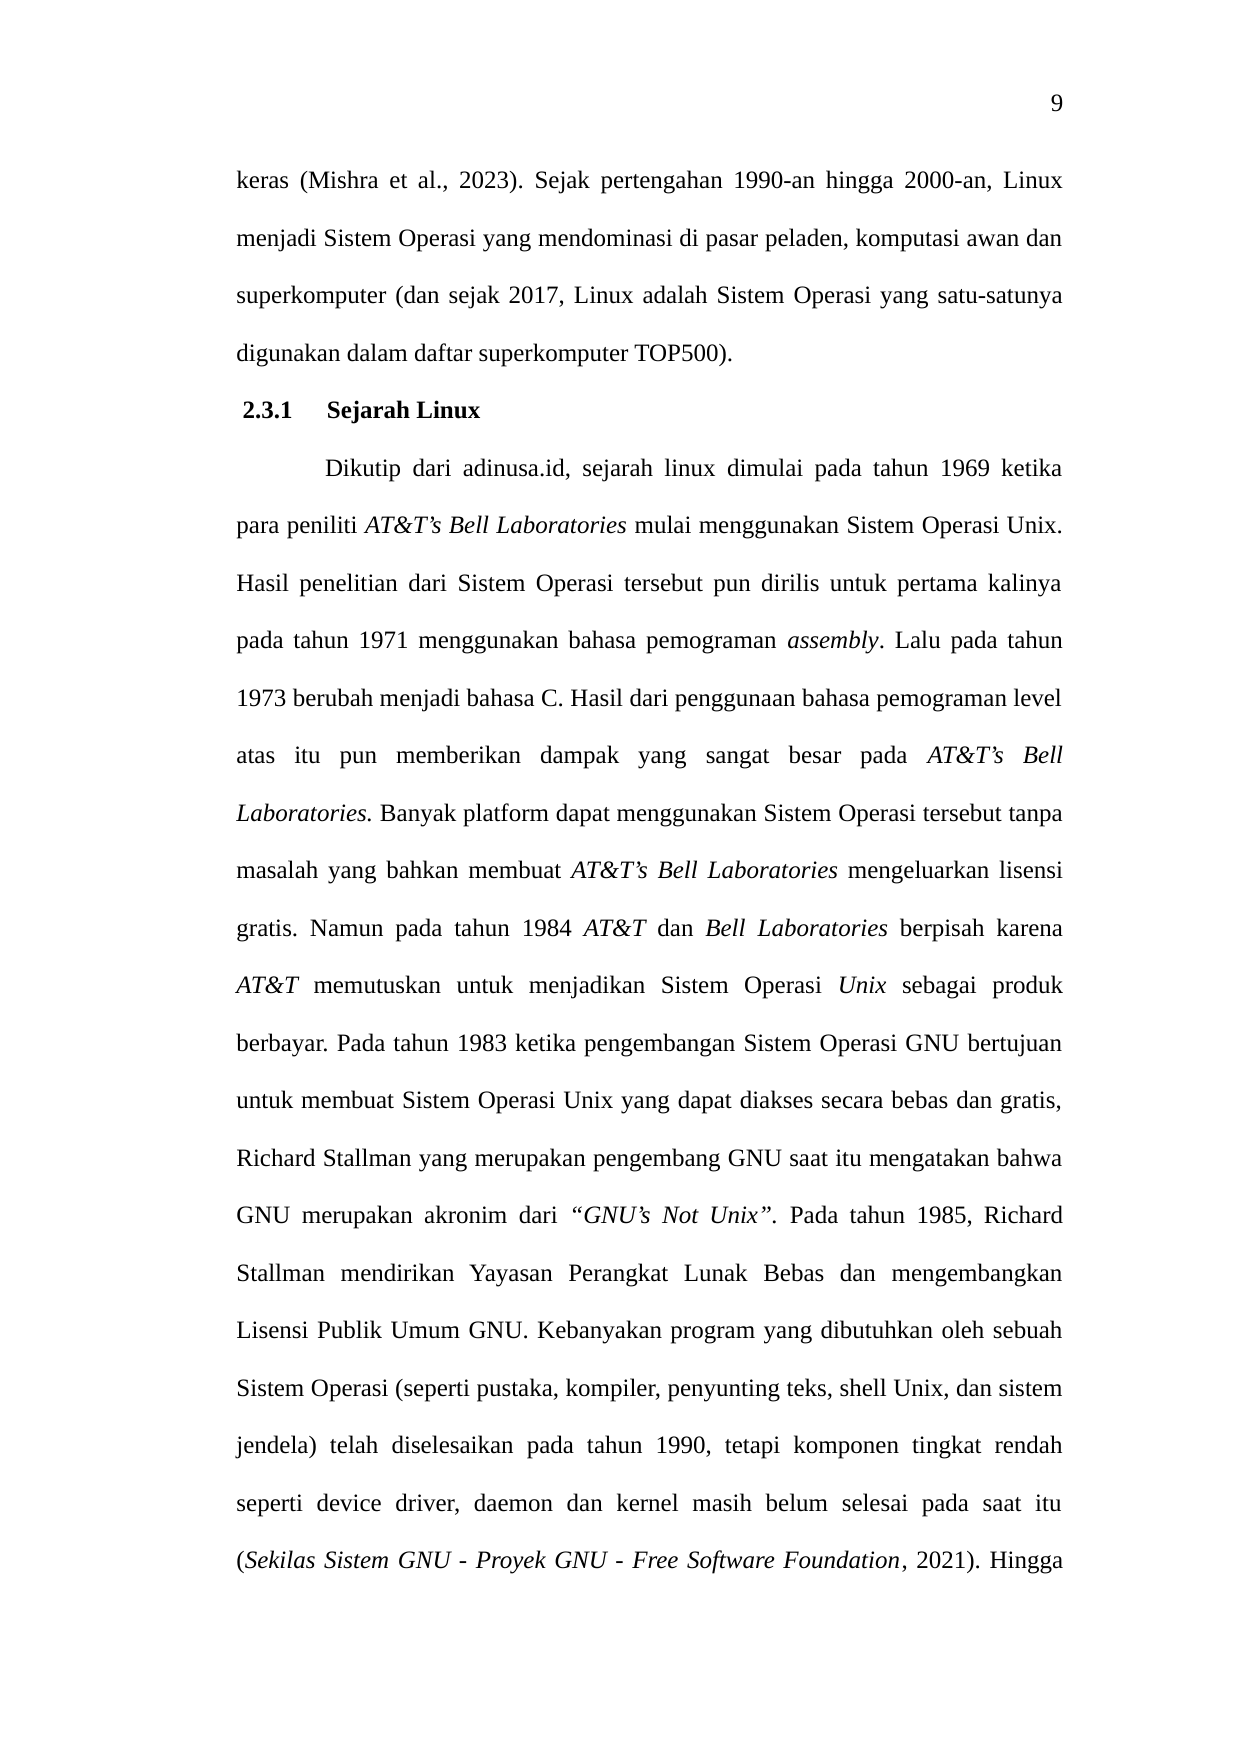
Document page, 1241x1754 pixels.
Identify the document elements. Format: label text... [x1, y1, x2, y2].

subtitle Sejarah Linux [236, 395, 1063, 424]
text keras (Mishra et al., 2023)⁠. Sejak pertengahan 1990-an hingga 2000-an, Linux menjadi Sistem Operasi yang mendominasi di pasar peladen, komputasi awan dan superkomputer (dan sejak 2017, Linux adalah Sistem Operasi yang satu-satunya digunakan dalam daftar superkomputer TOP500). [236, 165, 1063, 367]
text Dikutip dari adinusa.id, sejarah linux dimulai pada tahun 1969 ketika para peniliti AT&T’s Bell Laboratories mulai menggunakan Sistem Operasi Unix. Hasil penelitian dari Sistem Operasi tersebut pun dirilis untuk pertama kalinya pada tahun 1971 menggunakan bahasa pemograman assembly. Lalu pada tahun 1973 berubah menjadi bahasa C. Hasil dari penggunaan bahasa pemograman level atas itu pun memberikan dampak yang sangat besar pada AT&T’s Bell Laboratories. Banyak platform dapat menggunakan Sistem Operasi tersebut tanpa masalah yang bahkan membuat AT&T’s Bell Laboratories mengeluarkan lisensi gratis. Namun pada tahun 1984 AT&T dan Bell Laboratories berpisah karena AT&T memutuskan untuk menjadikan Sistem Operasi Unix sebagai produk berbayar. Pada tahun 1983 ketika pengembangan Sistem Operasi GNU bertujuan untuk membuat Sistem Operasi Unix yang dapat diakses secara bebas dan gratis, Richard Stallman yang merupakan pengembang GNU saat itu mengatakan bahwa GNU merupakan akronim dari “GNU’s Not Unix”. Pada tahun 1985, Richard Stallman mendirikan Yayasan Perangkat Lunak Bebas dan mengembangkan Lisensi Publik Umum GNU. Kebanyakan program yang dibutuhkan oleh sebuah Sistem Operasi (seperti pustaka, kompiler, penyunting teks, shell Unix, dan sistem jendela) telah diselesaikan pada tahun 1990, tetapi komponen tingkat rendah seperti device driver, daemon dan kernel masih belum selesai pada saat itu (Sekilas Sistem GNU - Proyek GNU - Free Software Foundation, 2021). Hingga [236, 453, 1063, 1574]
